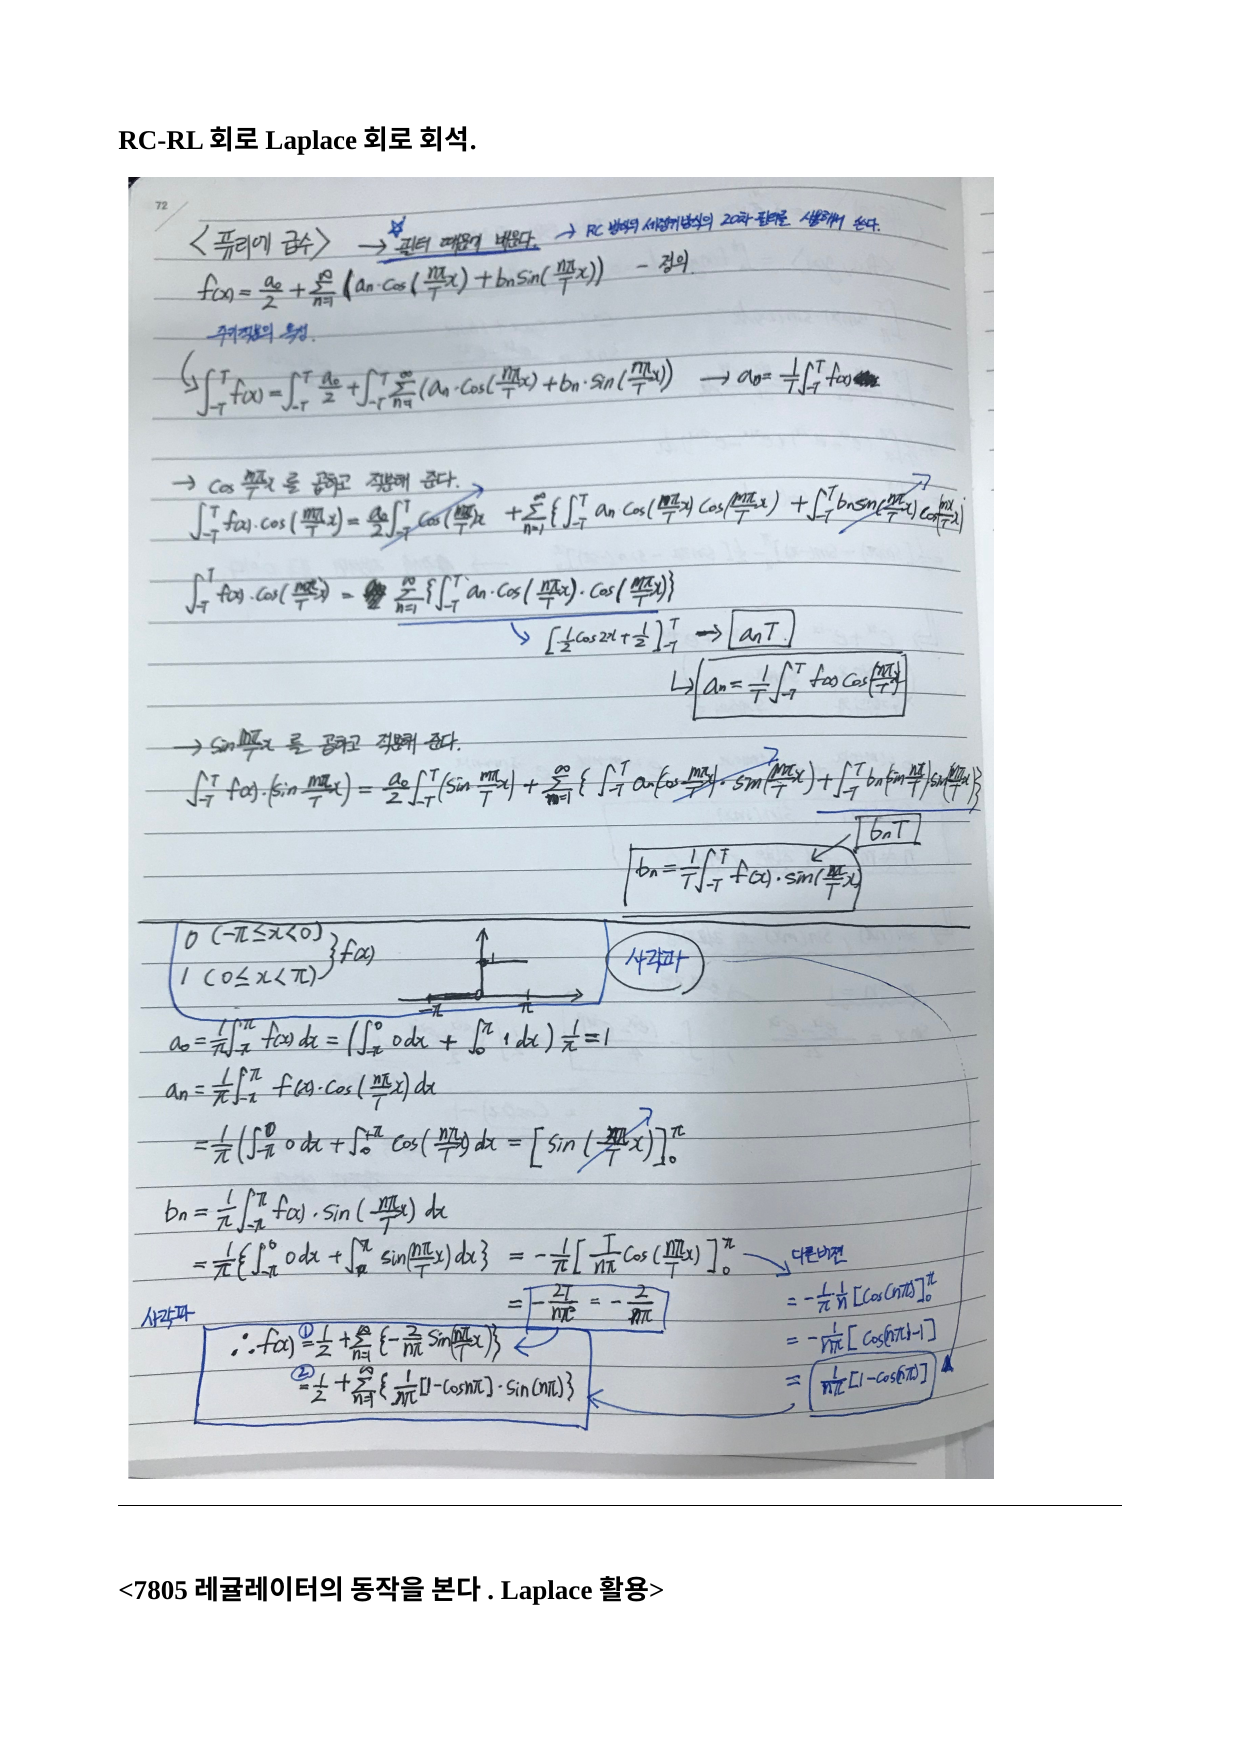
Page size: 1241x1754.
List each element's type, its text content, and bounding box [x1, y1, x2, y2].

picture [128, 177, 994, 1479]
text RC-RL 회로 Laplace 회로 회석. [118, 118, 1122, 157]
text <7805 레귤레이터의 동작을 본다 . Laplace 활용> [118, 1568, 1122, 1607]
